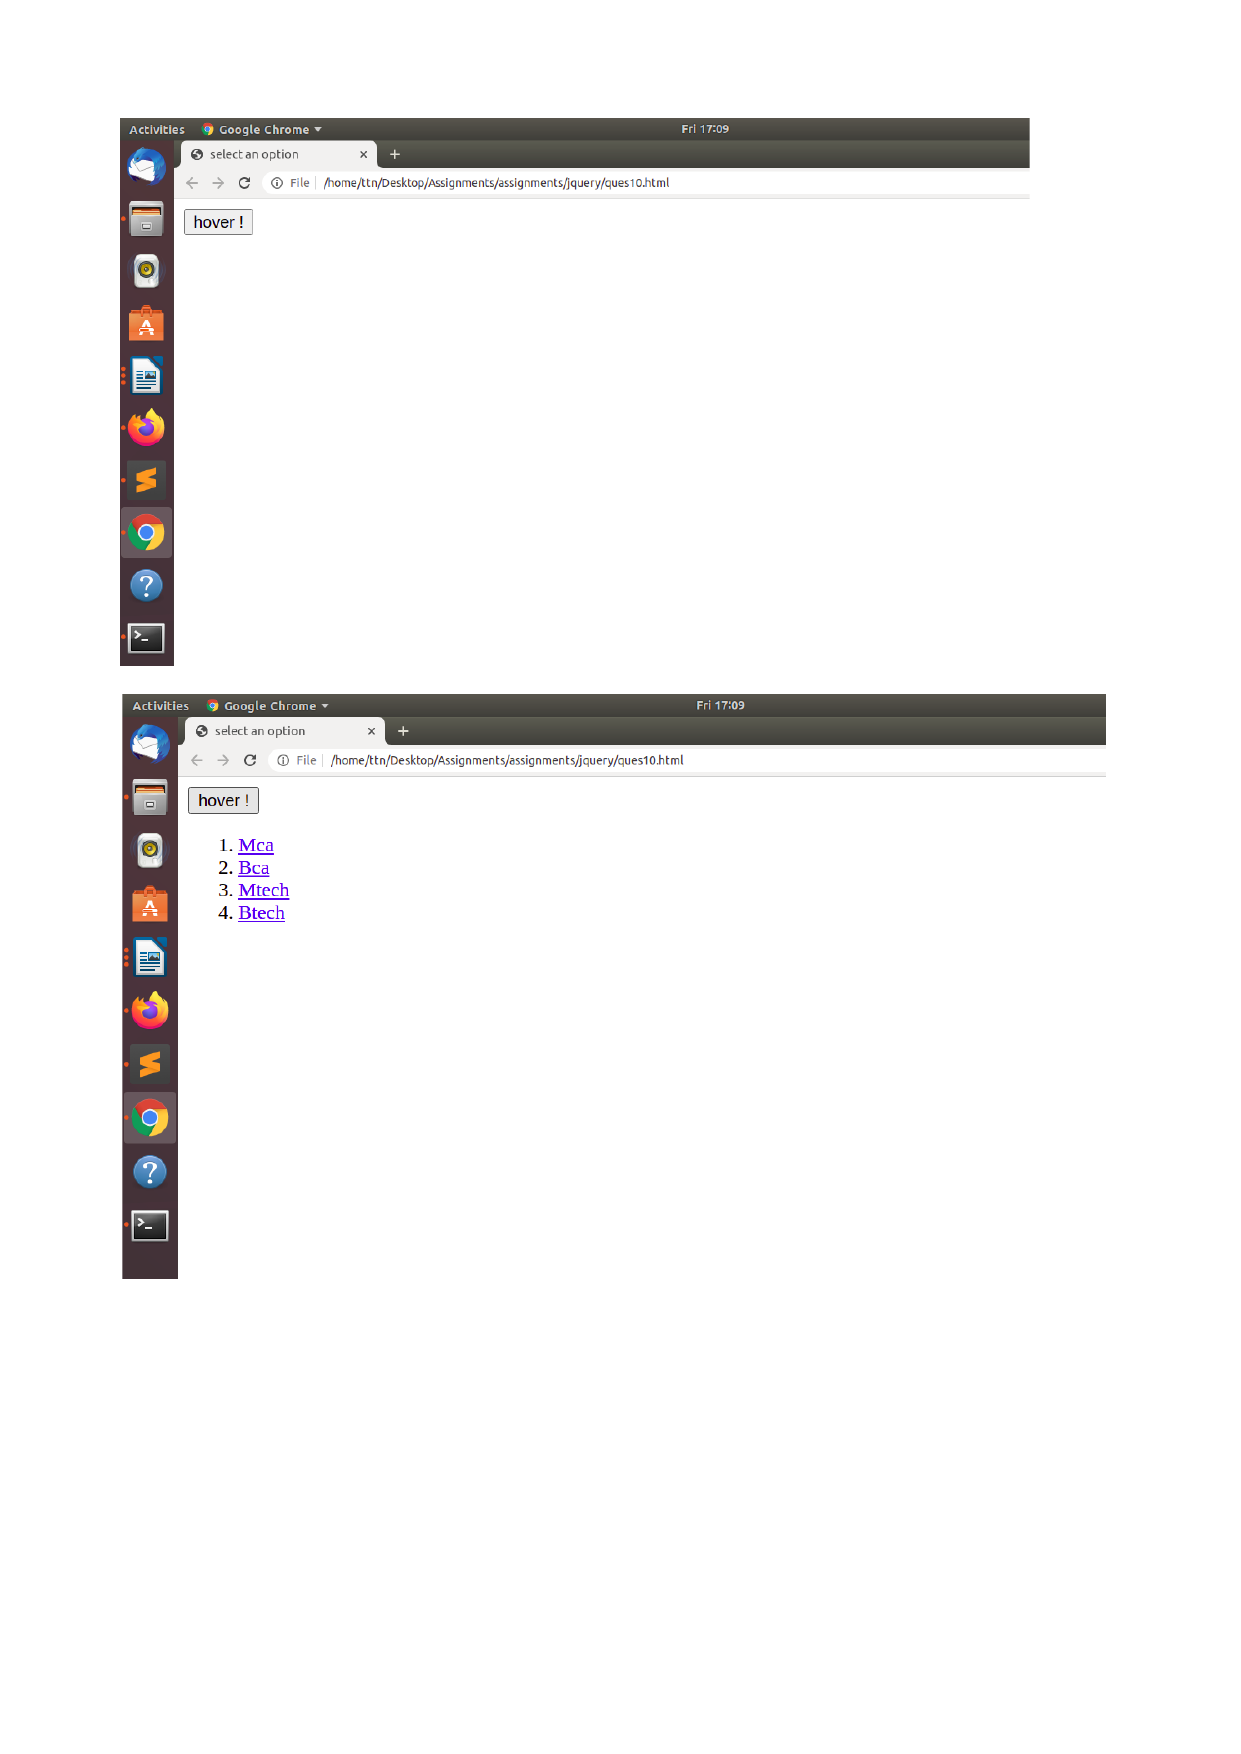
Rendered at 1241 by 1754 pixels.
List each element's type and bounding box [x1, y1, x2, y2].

picture [120, 118, 1030, 666]
picture [122, 694, 1106, 1279]
